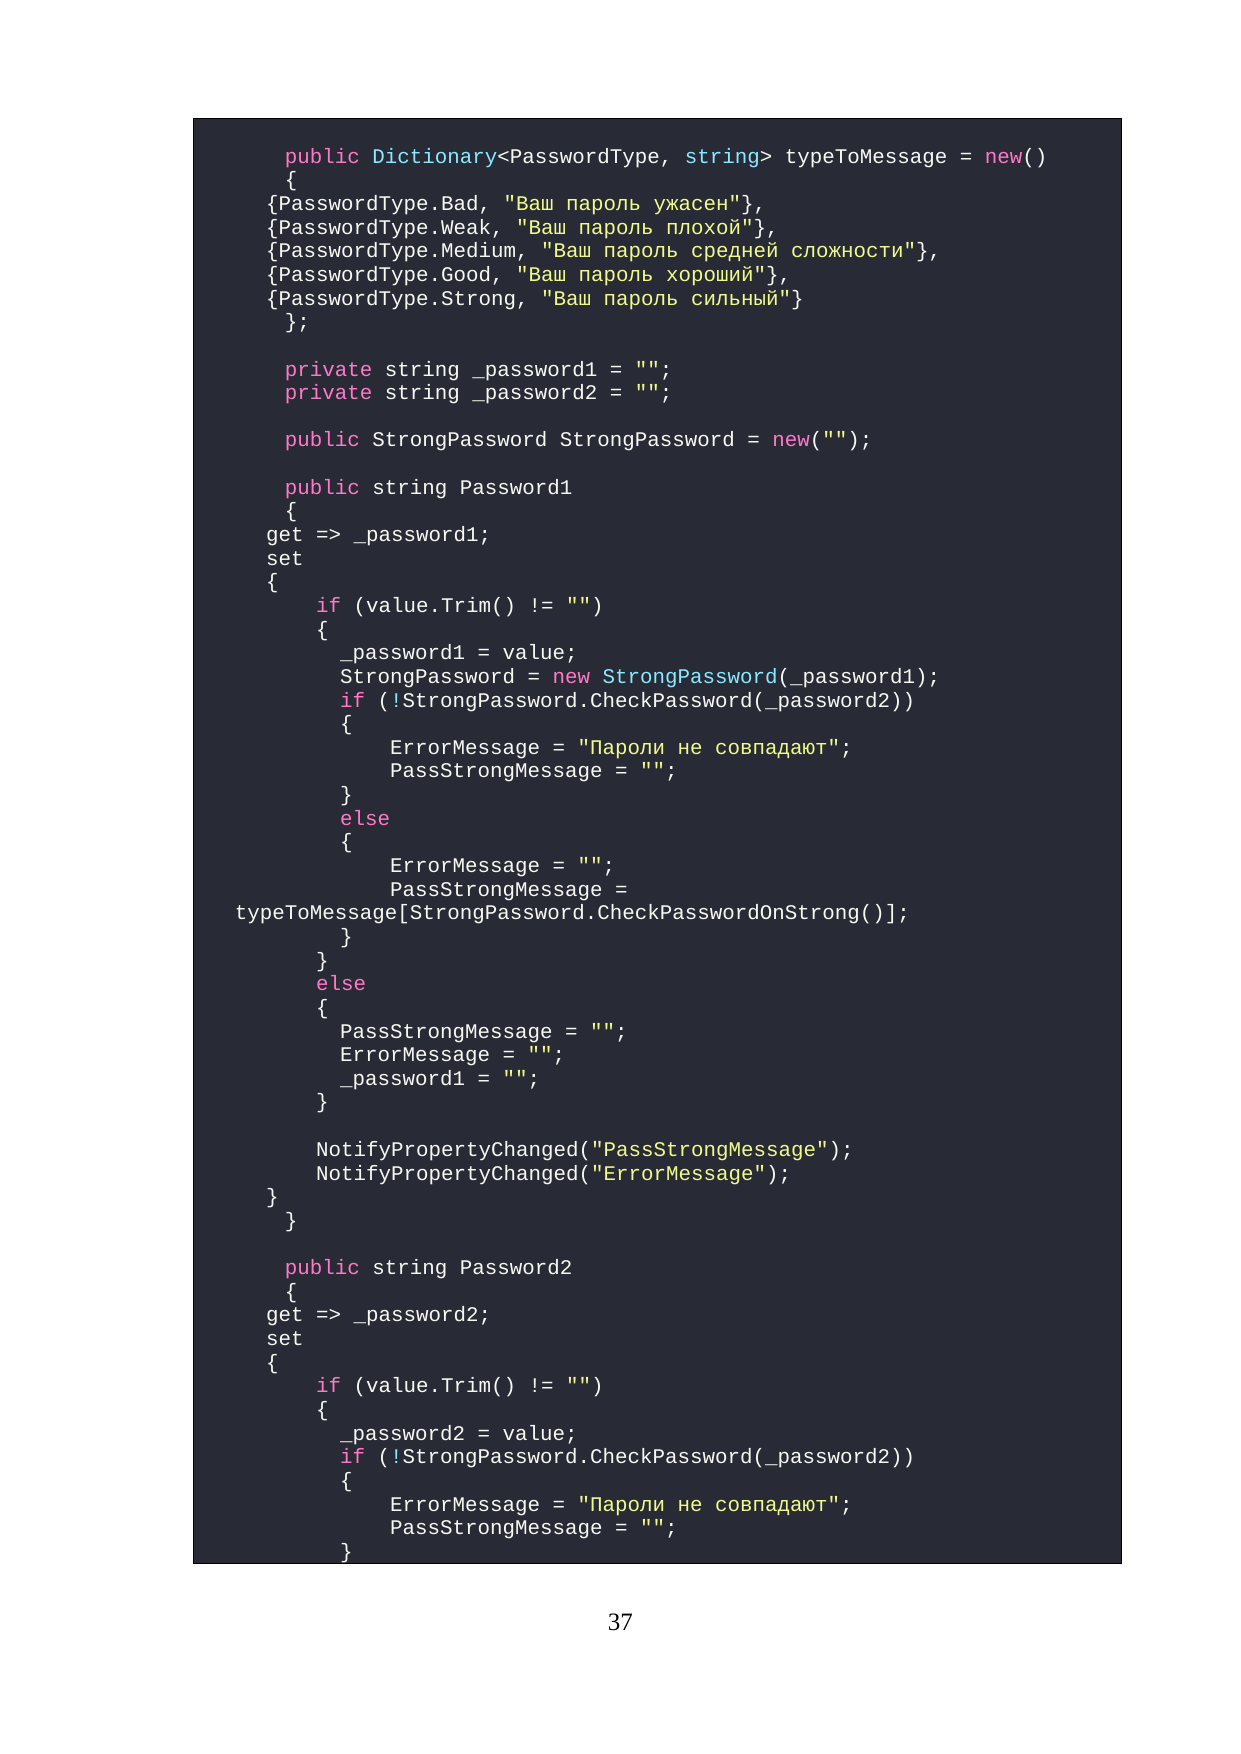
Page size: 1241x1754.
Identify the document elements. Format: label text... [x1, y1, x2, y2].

list }; [194, 307, 1121, 331]
list get => _password2; [194, 1300, 1121, 1324]
list { [194, 165, 1121, 189]
list set [194, 544, 1121, 567]
list _password1 = ""; [194, 1064, 1121, 1088]
list } [194, 1182, 1121, 1206]
list { [194, 1466, 1121, 1489]
list ErrorMessage = "Пароли не совпадают"; [194, 733, 1121, 757]
list {PasswordType.Bad, "Ваш пароль ужасен"}, [194, 189, 1121, 213]
list _password2 = value; [194, 1419, 1121, 1442]
list PassStrongMessage = ""; [194, 1513, 1121, 1537]
list { [194, 1348, 1121, 1371]
list {PasswordType.Medium, "Ваш пароль средней сложности"}, [194, 236, 1121, 260]
list public string Password1 [194, 473, 1121, 496]
list } [194, 946, 1121, 969]
list if (value.Trim() != "") [194, 1371, 1121, 1395]
list public StrongPassword StrongPassword = new(""); [194, 426, 1121, 449]
list { [194, 1277, 1121, 1300]
list NotifyPropertyChanged("PassStrongMessage"); [194, 1135, 1121, 1158]
list { [194, 709, 1121, 733]
list {PasswordType.Strong, "Ваш пароль сильный"} [194, 284, 1121, 307]
list } [194, 780, 1121, 804]
list private string _password1 = ""; [194, 354, 1121, 378]
list { [194, 615, 1121, 638]
list { [194, 993, 1121, 1017]
list { [194, 1395, 1121, 1419]
list {PasswordType.Weak, "Ваш пароль плохой"}, [194, 213, 1121, 236]
list PassStrongMessage = ""; [194, 757, 1121, 780]
list StrongPassword = new StrongPassword(_password1); [194, 662, 1121, 686]
list if (value.Trim() != "") [194, 591, 1121, 615]
list ErrorMessage = ""; [194, 851, 1121, 875]
list if (!StrongPassword.CheckPassword(_password2)) [194, 686, 1121, 709]
list } [194, 922, 1121, 946]
list _password1 = value; [194, 638, 1121, 662]
list { [194, 567, 1121, 591]
list else [194, 804, 1121, 827]
list ErrorMessage = ""; [194, 1040, 1121, 1064]
list } [194, 1537, 1121, 1563]
list if (!StrongPassword.CheckPassword(_password2)) [194, 1442, 1121, 1466]
list ErrorMessage = "Пароли не совпадают"; [194, 1489, 1121, 1513]
list { [194, 496, 1121, 520]
list PassStrongMessage = typeToMessage[StrongPassword.CheckPasswordOnStrong()]; [194, 875, 1121, 922]
list public string Password2 [194, 1253, 1121, 1277]
list PassStrongMessage = ""; [194, 1017, 1121, 1040]
list NotifyPropertyChanged("ErrorMessage"); [194, 1158, 1121, 1182]
list private string _password2 = ""; [194, 378, 1121, 402]
list } [194, 1206, 1121, 1229]
list } [194, 1088, 1121, 1111]
list set [194, 1324, 1121, 1348]
list public Dictionary<PasswordType, string> typeToMessage = new() [194, 142, 1121, 165]
list { [194, 827, 1121, 851]
list get => _password1; [194, 520, 1121, 544]
list else [194, 969, 1121, 993]
list {PasswordType.Good, "Ваш пароль хороший"}, [194, 260, 1121, 284]
